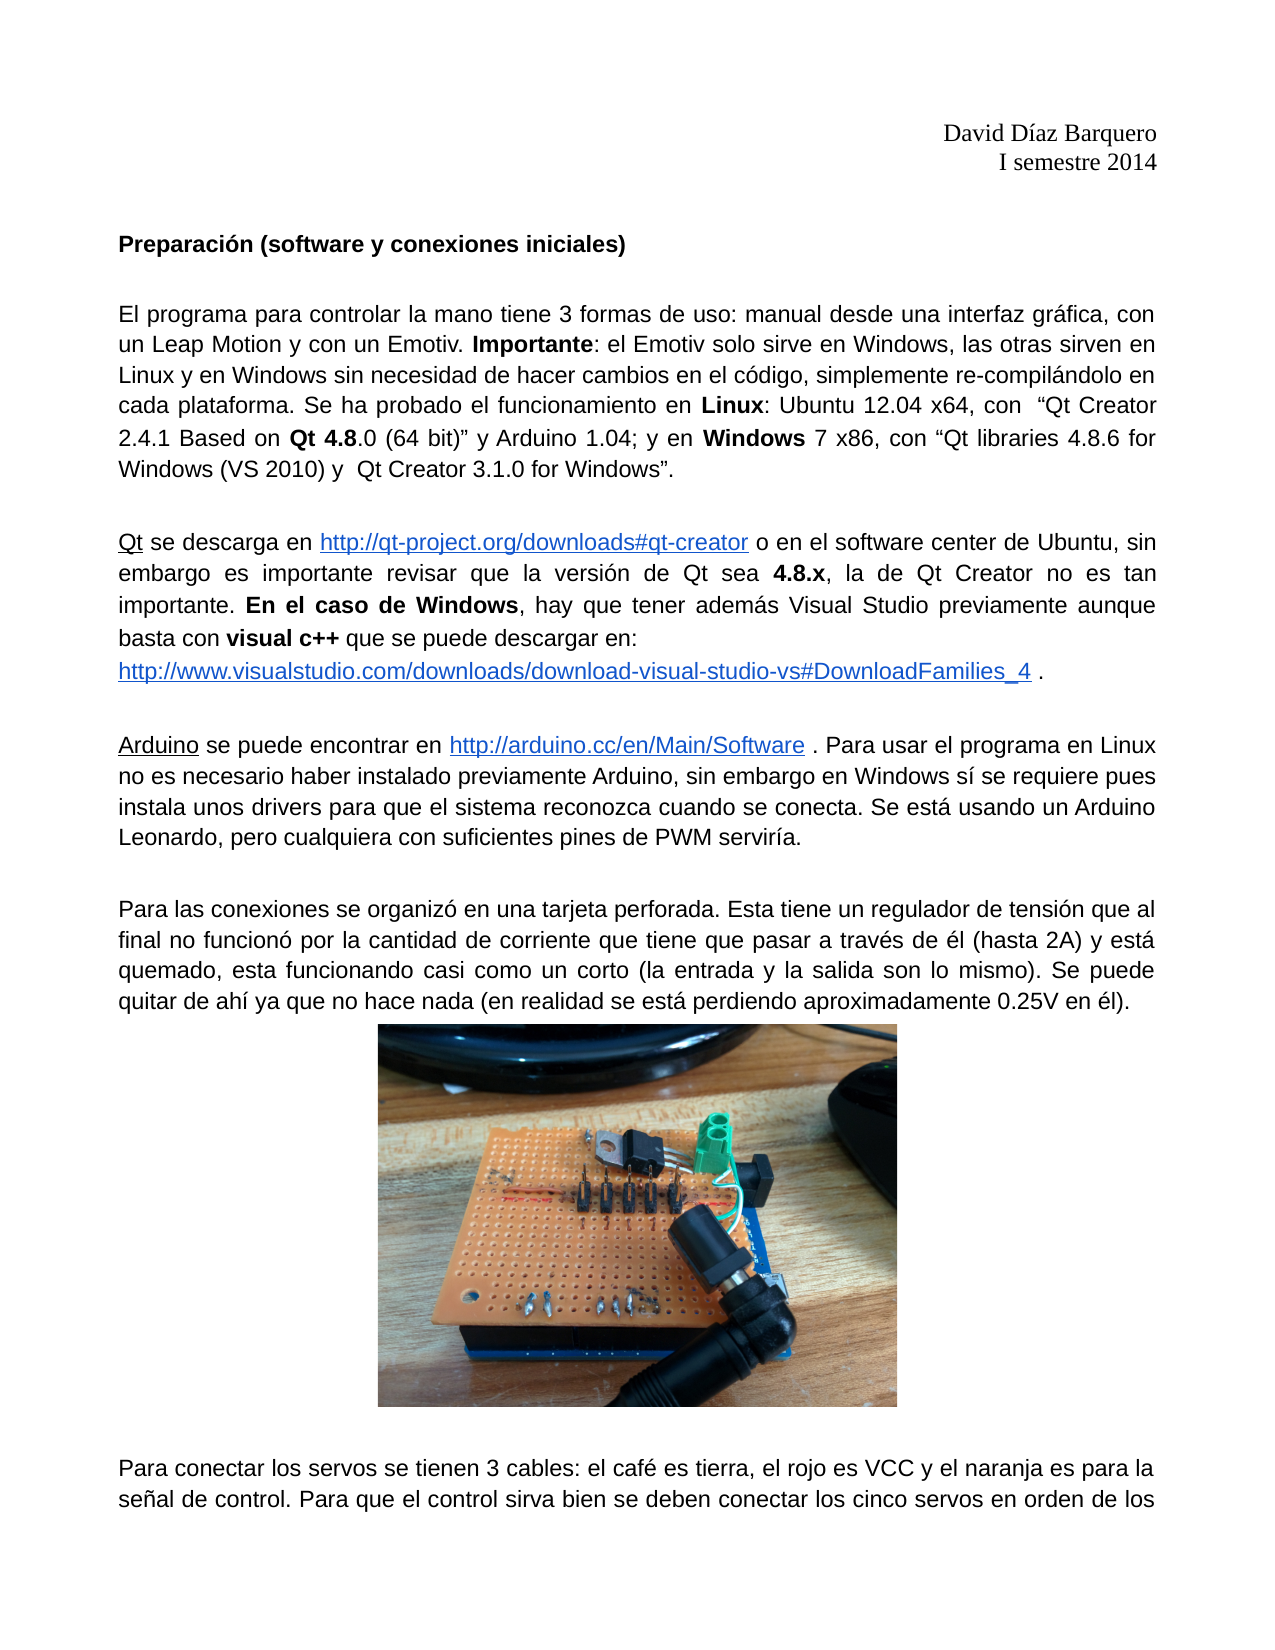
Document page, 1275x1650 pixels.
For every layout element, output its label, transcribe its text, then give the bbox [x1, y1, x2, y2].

text Arduino se puede encontrar en http://arduino.cc/en/Main/Software . Para usar el programa en Linux no es necesario haber instalado previamente Arduino, sin embargo en Windows sí se requiere pues instala unos drivers para que el sistema reconozca cuando se conecta. Se está usando un Arduino Leonardo, pero cualquiera con suficientes pines de PWM serviría. [118, 730, 1157, 851]
picture [377, 1024, 898, 1407]
text El programa para controlar la mano tiene 3 formas de uso: manual desde una interfaz gráfica, con un Leap Motion y con un Emotiv. Importante: el Emotiv solo sirve en Windows, las otras sirven en Linux y en Windows sin necesidad de hacer cambios en el código, simplemente re-compilándolo en cada plataforma. Se ha probado el funcionamiento en Linux: Ubuntu 12.04 x64, con “Qt Creator 2.4.1 Based on Qt 4.8.0 (64 bit)” y Arduino 1.04; y en Windows 7 x86, con “Qt libraries 4.8.6 for Windows (VS 2010) y Qt Creator 3.1.0 for Windows”. [118, 300, 1157, 482]
text Qt se descarga en http://qt-project.org/downloads#qt-creator o en el software center de Ubuntu, sin embargo es importante revisar que la versión de Qt sea 4.8.x, la de Qt Creator no es tan importante. En el caso de Windows, hay que tener además Visual Studio previamente aunque basta con visual c++ que se puede descargar en: [118, 527, 1157, 652]
text Para conectar los servos se tienen 3 cables: el café es tierra, el rojo es VCC y el naranja es para la señal de control. Para que el control sirva bien se deben conectar los cinco servos en orden de los [118, 1454, 1157, 1512]
text Para las conexiones se organizó en una tarjeta perforada. Esta tiene un regulador de tensión que al final no funcionó por la cantidad de corriente que tiene que pasar a través de él (hasta 2A) y está quemado, esta funcionando casi como un corto (la entrada y la salida son lo mismo). Se puede quitar de ahí ya que no hace nada (en realidad se está perdiendo aproximadamente 0.25V en él). [118, 896, 1157, 1014]
text http://www.visualstudio.com/downloads/download-visual-studio-vs#DownloadFamilies_4 . [118, 656, 1157, 685]
subtitle Preparación (software y conexiones iniciales) [118, 230, 1157, 257]
